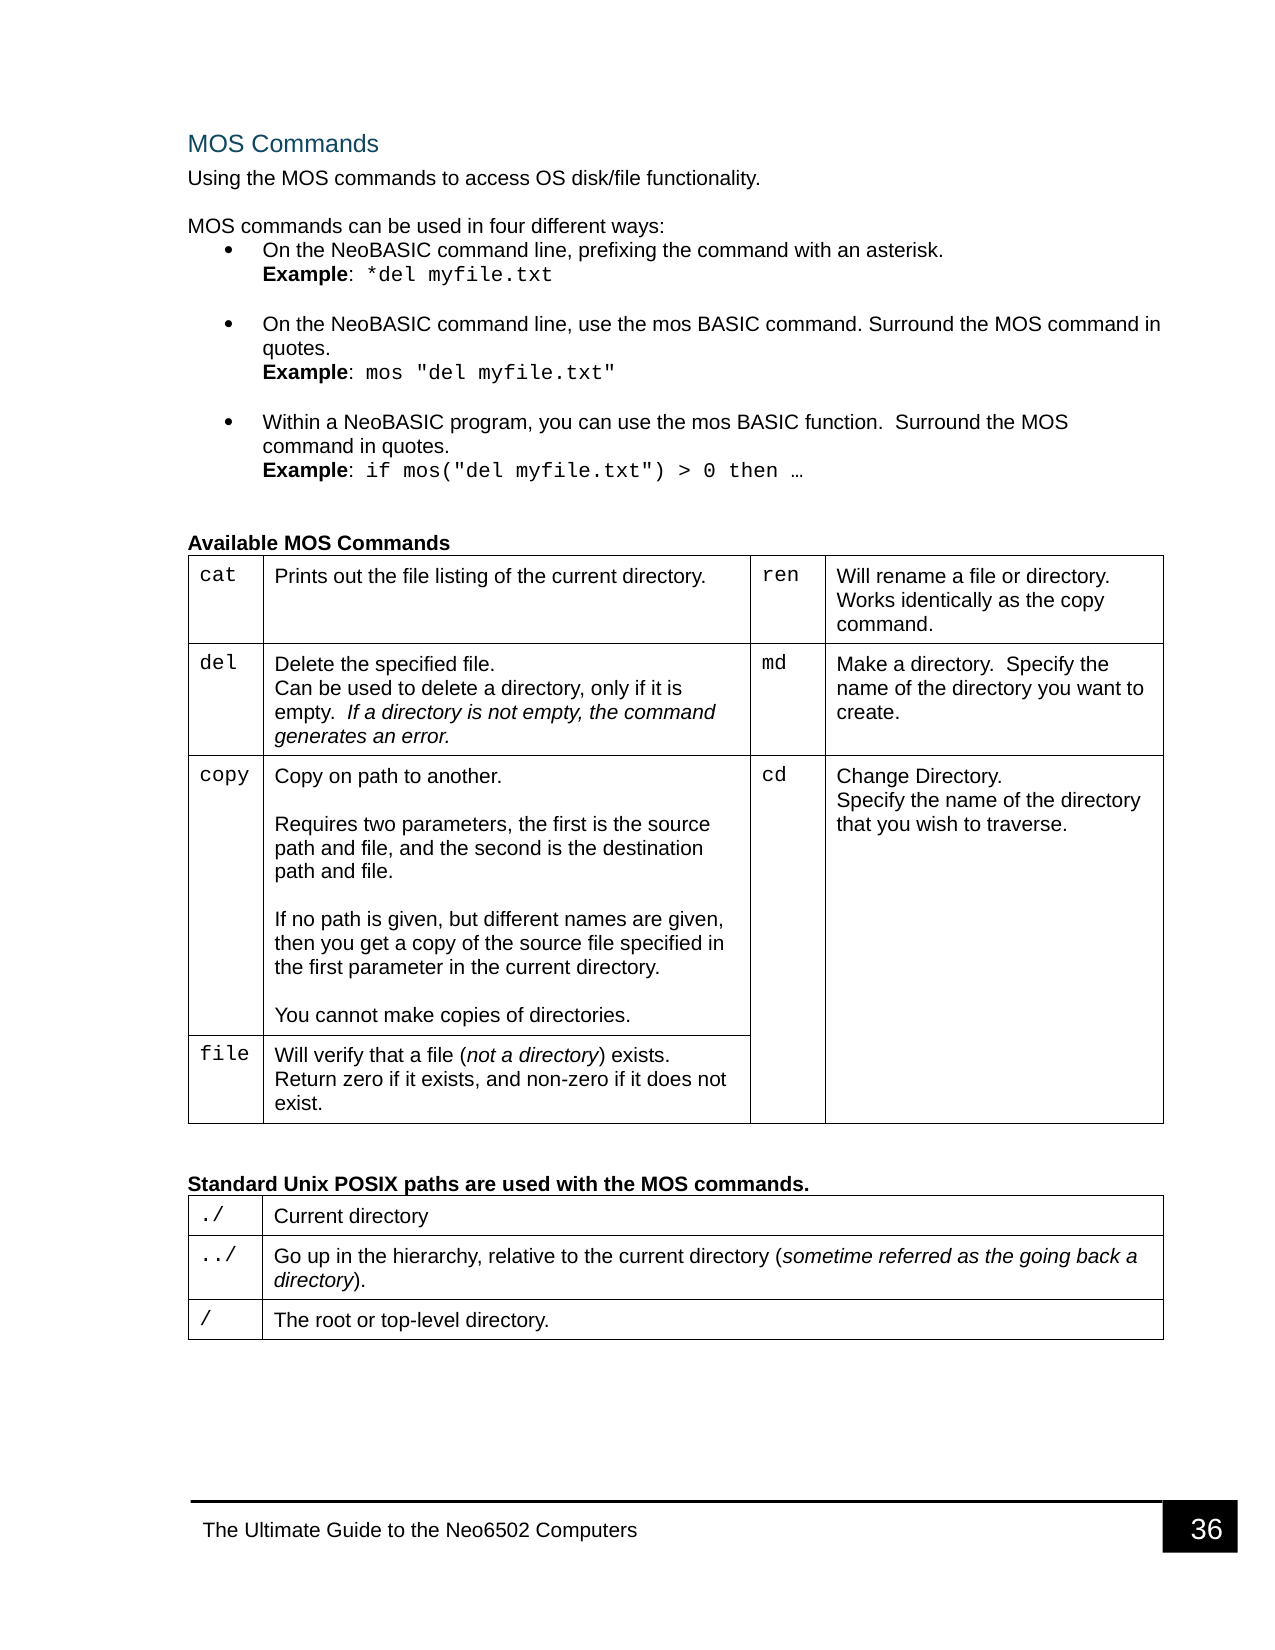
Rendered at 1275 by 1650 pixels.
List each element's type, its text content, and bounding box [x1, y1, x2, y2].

table_header ren [751, 556, 825, 643]
table_cell file [189, 1036, 263, 1122]
list On the NeoBASIC command line, prefixing the command with an asterisk. Example: *del myfile.txt [225, 238, 1162, 312]
table_cell Copy on path to another. Requires two parameters, the first is the source path and file, and the second is the destination path and file. If no path is given, but different names are given, then you get a copy of the source file specified in the first parameter in the current directory. You cannot make copies of directories. [264, 756, 750, 1034]
table_cell Delete the specified file. Can be used to delete a directory, only if it is empty. If a directory is not empty, the command generates an error. [264, 644, 750, 755]
text MOS commands can be used in four different ways: [187, 214, 1162, 238]
table_cell Go up in the hierarchy, relative to the current directory (sometime referred as the going back a directory). [263, 1236, 1163, 1299]
table_header Will rename a file or directory. Works identically as the copy command. [826, 556, 1163, 643]
list On the NeoBASIC command line, use the mos BASIC command. Surround the MOS command in quotes. Example: mos "del myfile.txt" [225, 312, 1162, 410]
text Standard Unix POSIX paths are used with the MOS commands. [187, 1171, 1162, 1195]
table_cell The root or top-level directory. [263, 1300, 1163, 1339]
table_cell copy [189, 756, 263, 1034]
table_cell / [189, 1300, 262, 1339]
list Within a NeoBASIC program, you can use the mos BASIC function. Surround the MOS command in quotes. Example: if mos("del myfile.txt") > 0 then … [225, 410, 1162, 508]
table_cell Will verify that a file (not a directory) exists. Return zero if it exists, and non-zero if it does not exist. [264, 1036, 750, 1122]
table_cell md [751, 644, 825, 755]
table_cell ../ [189, 1236, 262, 1299]
text Using the MOS commands to access OS disk/file functionality. [187, 166, 1162, 190]
table_cell del [189, 644, 263, 755]
text Available MOS Commands [187, 531, 1162, 555]
table_header ./ [189, 1196, 262, 1235]
subtitle MOS Commands [187, 129, 1162, 158]
table_header cat [189, 556, 263, 643]
table_cell Change Directory. Specify the name of the directory that you wish to traverse. [826, 756, 1163, 1122]
table_cell Make a directory. Specify the name of the directory you want to create. [826, 644, 1163, 755]
table_cell cd [751, 756, 825, 1122]
table_header Prints out the file listing of the current directory. [264, 556, 750, 643]
table_header Current directory [263, 1196, 1163, 1235]
